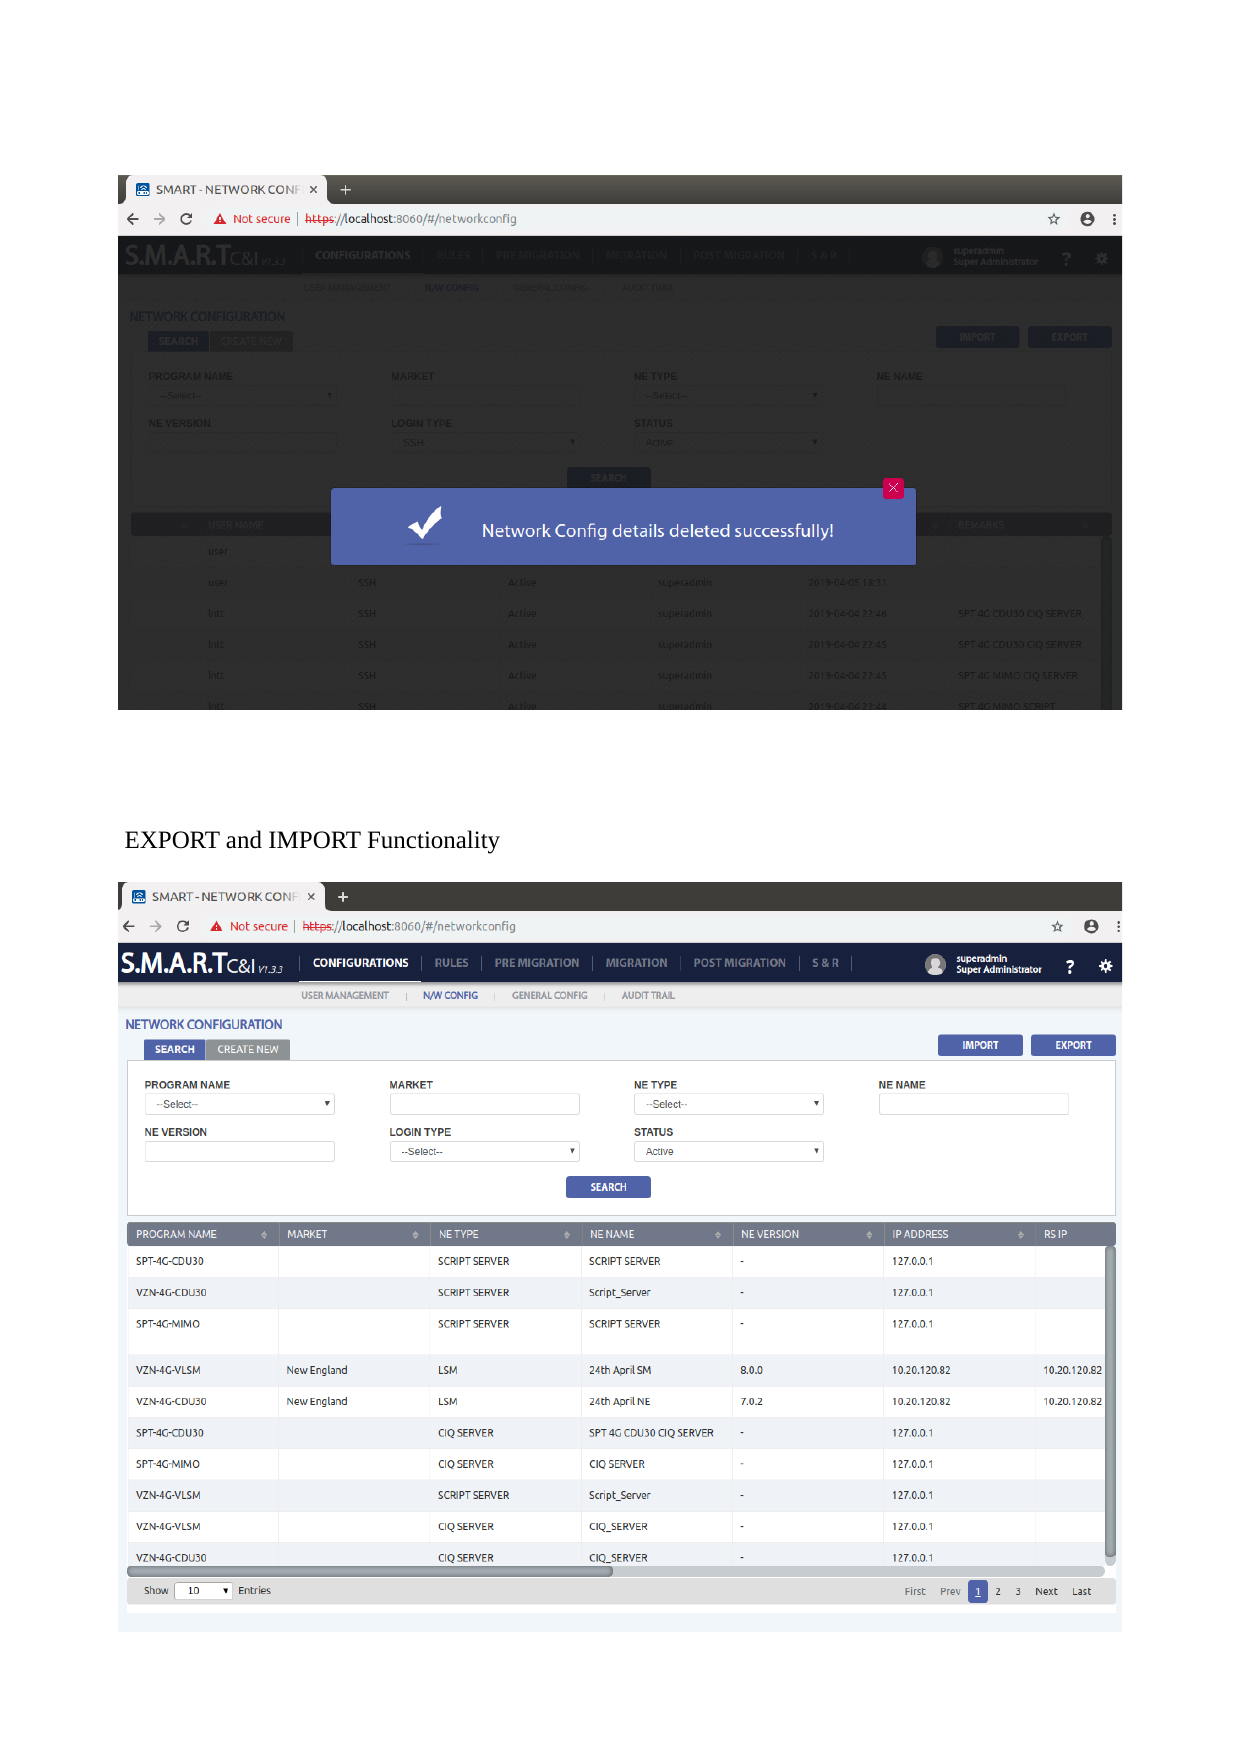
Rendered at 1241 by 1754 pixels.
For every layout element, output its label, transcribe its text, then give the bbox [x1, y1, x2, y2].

picture [118, 882, 1123, 1632]
picture [118, 175, 1123, 710]
text EXPORT and IMPORT Functionality [118, 825, 1122, 853]
